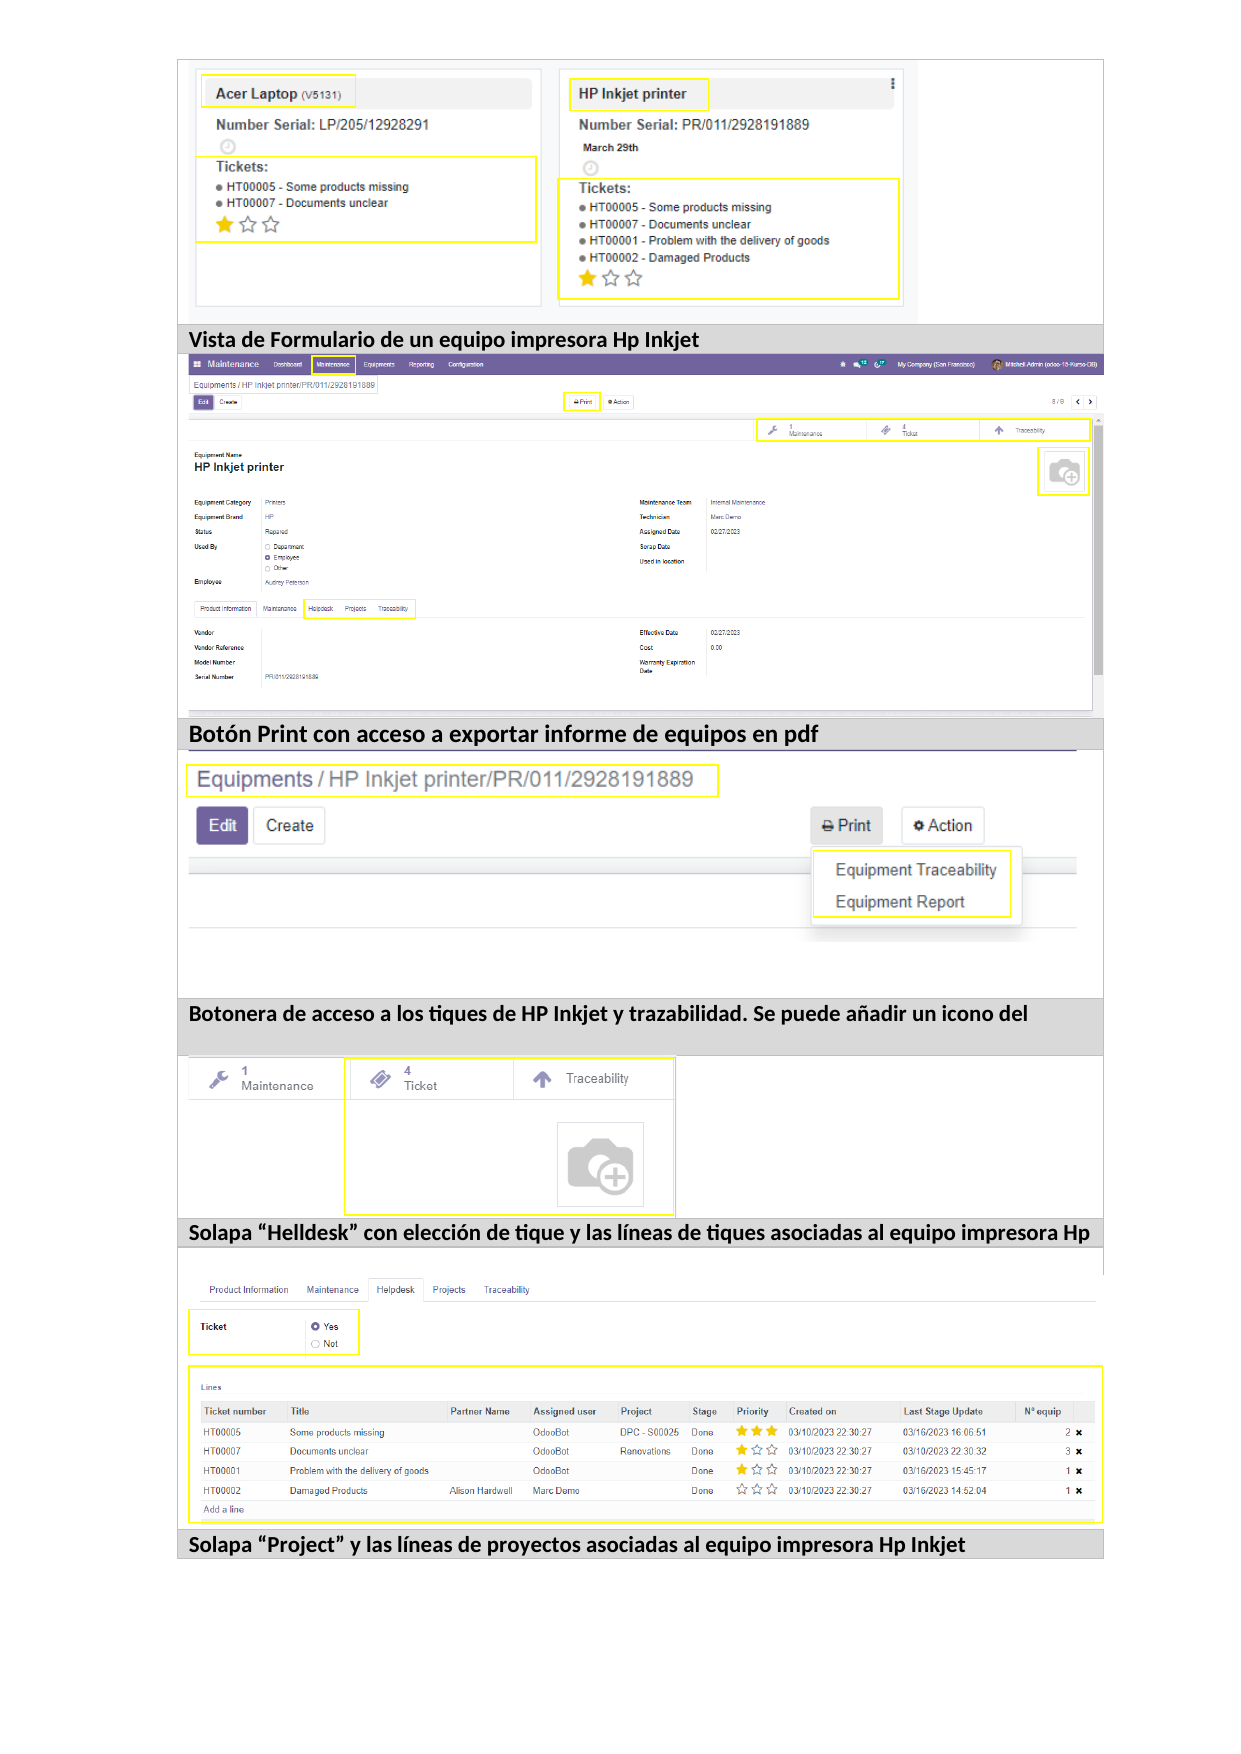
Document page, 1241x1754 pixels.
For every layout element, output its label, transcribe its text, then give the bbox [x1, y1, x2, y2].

table_cell Botón Print con acceso a exportar informe de equipos en pdf [178, 719, 1103, 749]
table_cell [178, 750, 1103, 998]
table_cell Solapa “Project” y las líneas de proyectos asociadas al equipo impresora Hp Inkjet [178, 1530, 1103, 1558]
table_cell [178, 354, 188, 718]
table_cell [178, 60, 188, 324]
table_cell [677, 1056, 1103, 1217]
table_cell [178, 1248, 1103, 1529]
table_cell Vista de Formulario de un equipo impresora Hp Inkjet [178, 325, 1103, 353]
table_cell [178, 1056, 188, 1217]
table_cell [919, 60, 1103, 324]
table_cell Botonera de acceso a los tiques de HP Inkjet y trazabilidad. Se puede añadir un icono del equipo [178, 999, 1103, 1055]
table_cell Solapa “Helldesk” con elección de tique y las líneas de tiques asociadas al equipo impresora Hp [178, 1219, 1103, 1246]
